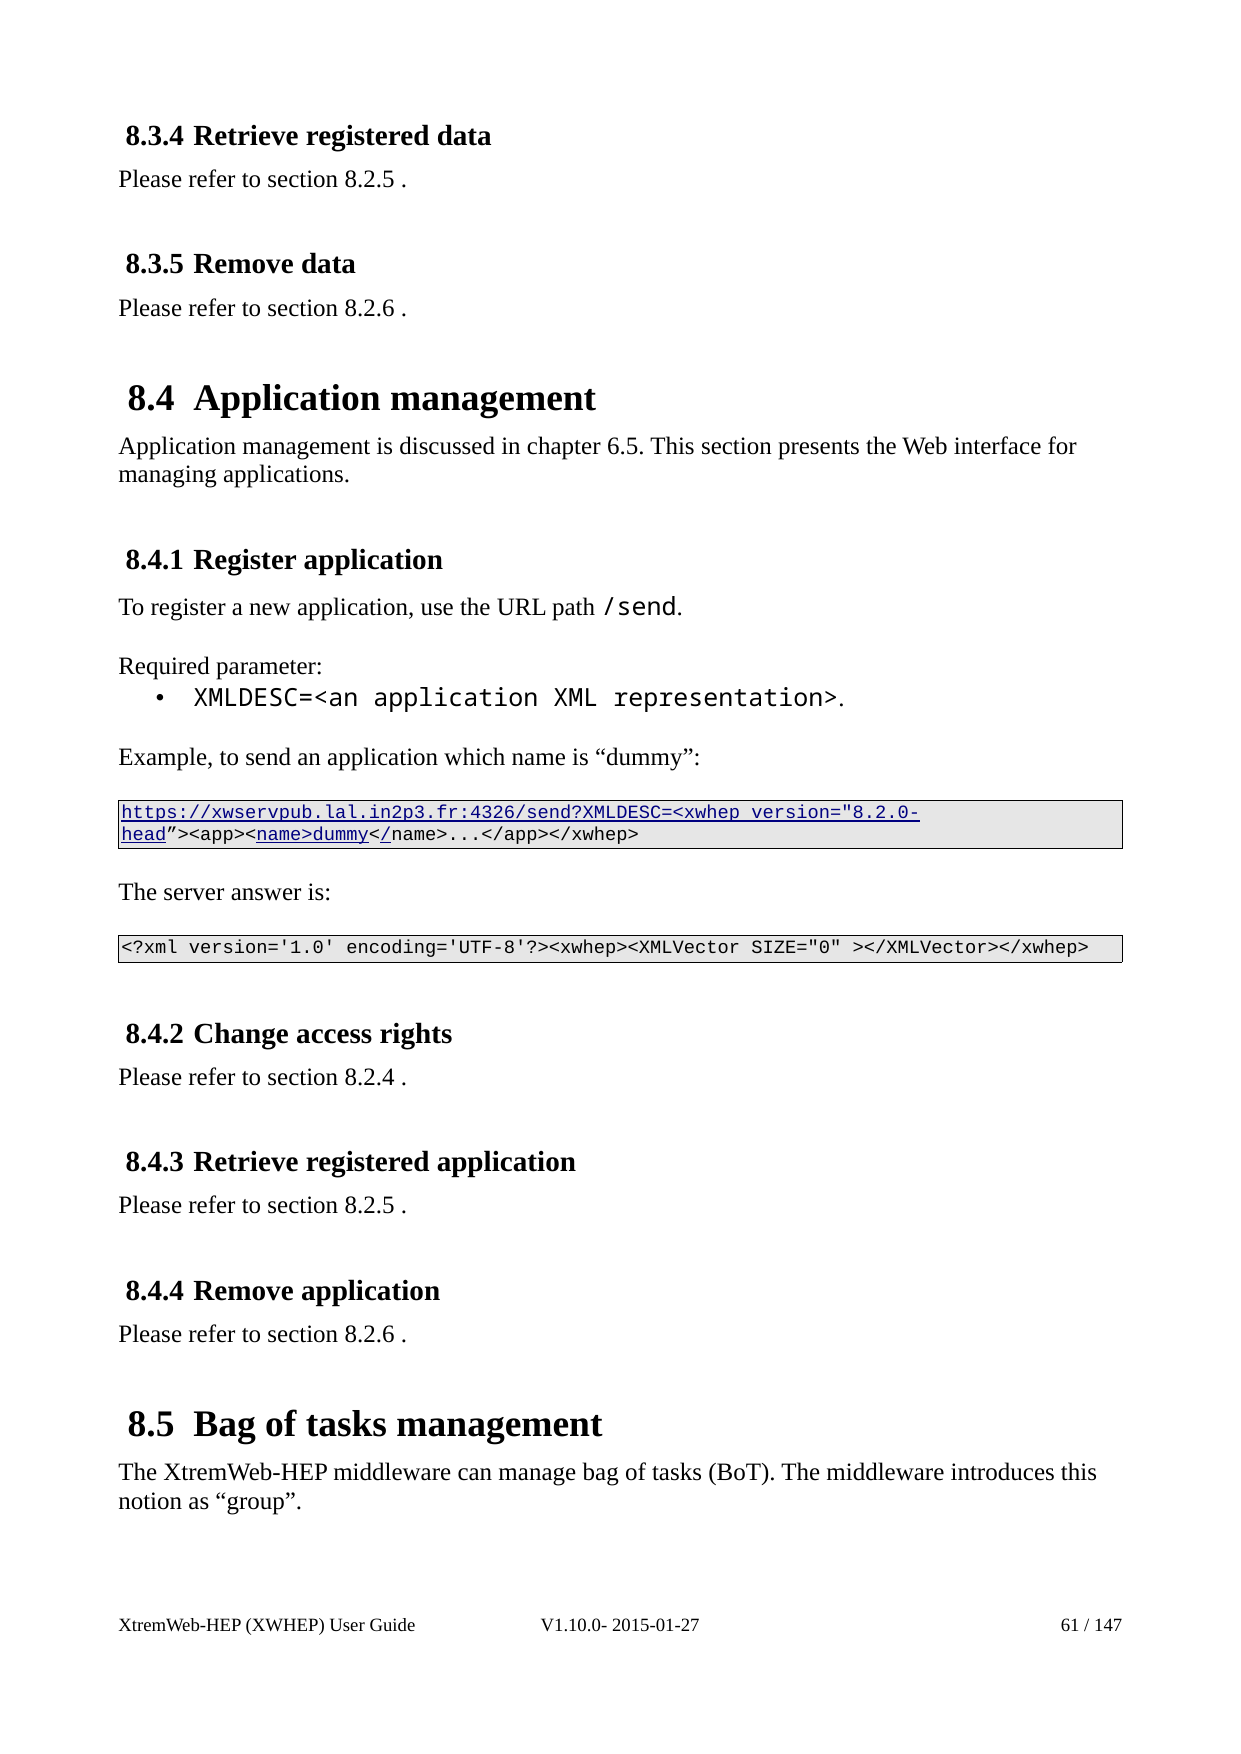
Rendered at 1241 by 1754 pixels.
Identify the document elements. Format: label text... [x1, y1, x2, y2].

subtitle Retrieve registered data [118, 118, 1122, 152]
text https://xwservpub.lal.in2p3.fr:4326/send?XMLDESC=<xwhep version="8.2.0-head”><app><name>dummy</name>...</app></xwhep> [119, 801, 1122, 848]
subtitle Remove data [118, 247, 1122, 280]
text Example, to send an application which name is “dummy”: [118, 742, 1122, 771]
text Please refer to section8.2.6. [118, 293, 1122, 321]
subtitle Change access rights [118, 1016, 1122, 1049]
text Application management is discussed in chapter 6.5. This section presents the Web interface for managing applications. [118, 431, 1122, 488]
text Please refer to section8.2.4. [118, 1062, 1122, 1091]
text To register a new application, use the URL path /send. [118, 588, 1122, 622]
text Please refer to section8.2.6. [118, 1319, 1122, 1348]
subtitle Register application [118, 542, 1122, 576]
text <?xml version='1.0' encoding='UTF-8'?><xwhep><XMLVector SIZE="0" ></XMLVector></xwhep> [119, 936, 1122, 962]
text Required parameter: [118, 651, 1122, 680]
text The server answer is: [118, 877, 1122, 906]
text Please refer to section8.2.5. [118, 1190, 1122, 1219]
text The XtremWeb-HEP middleware can manage bag of tasks (BoT). The middleware introduces this notion as “group”. [118, 1457, 1122, 1514]
subtitle Retrieve registered application [118, 1144, 1122, 1178]
subtitle Bag of tasks management [118, 1401, 1122, 1444]
text Please refer to section8.2.5. [118, 164, 1122, 193]
list XMLDESC=<an application XML representation>. [156, 680, 1122, 714]
subtitle Application management [118, 375, 1122, 418]
subtitle Remove application [118, 1273, 1122, 1306]
